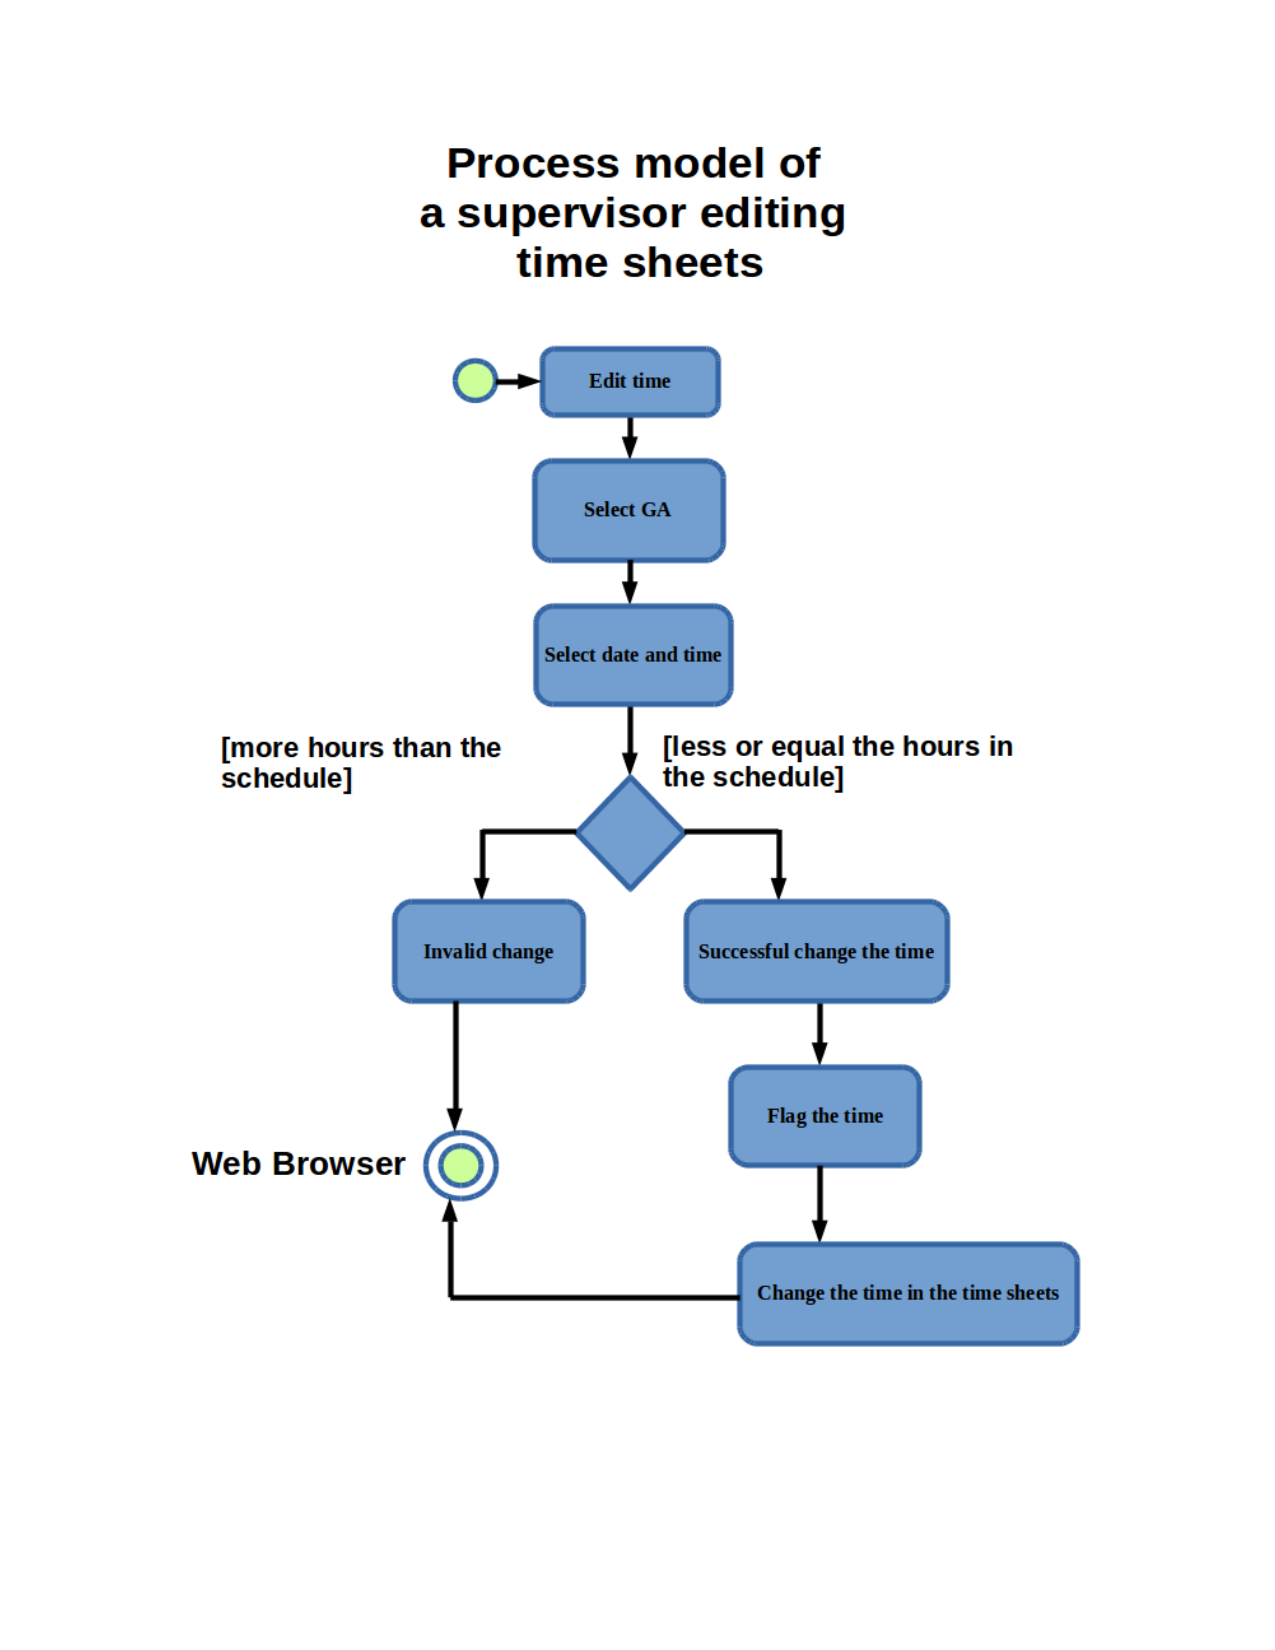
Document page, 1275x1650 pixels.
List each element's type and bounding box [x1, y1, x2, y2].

picture [118, 72, 1157, 1417]
